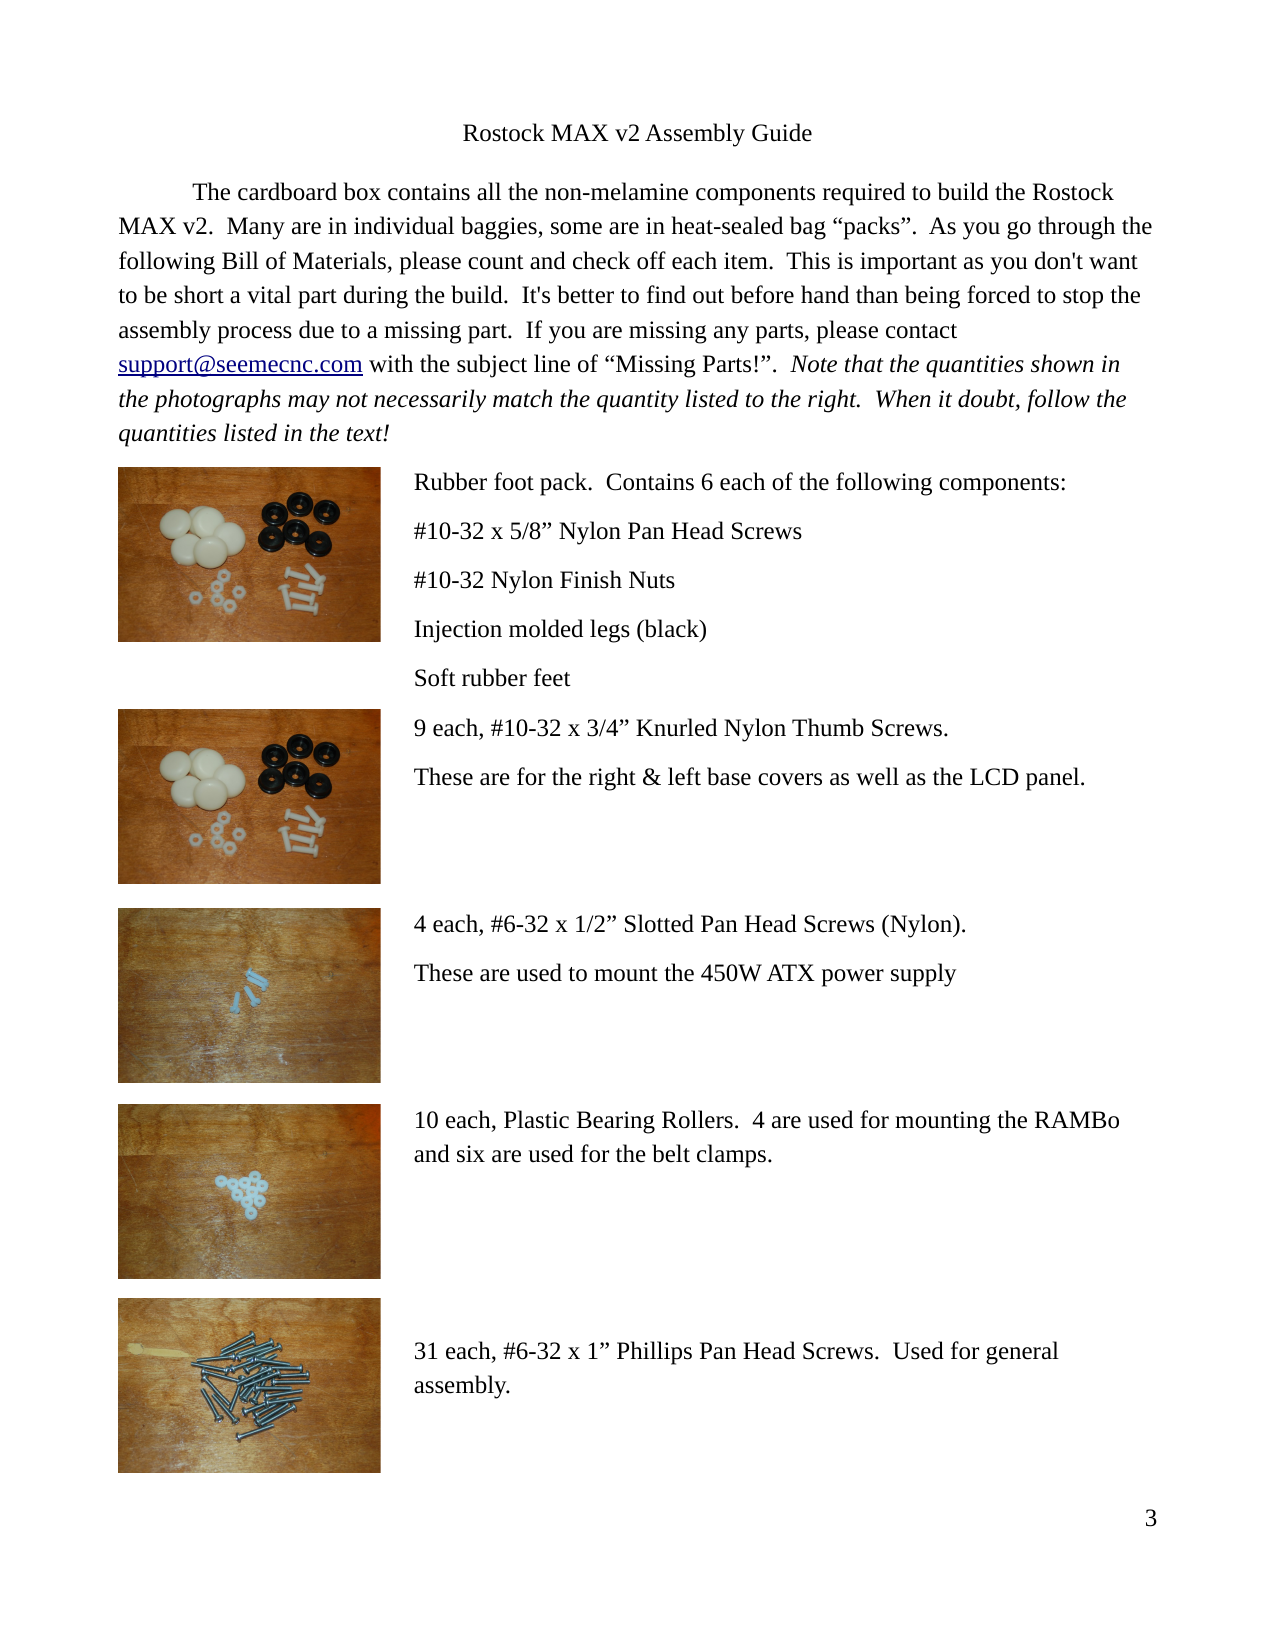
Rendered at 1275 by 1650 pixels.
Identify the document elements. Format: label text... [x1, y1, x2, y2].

text 31 each, #6-32 x 1” Phillips Pan Head Screws. Used for general assembly. [381, 1336, 1157, 1399]
text These are for the right & left base covers as well as the LCD panel. [381, 762, 1157, 790]
picture [118, 709, 381, 884]
text 10 each, Plastic Bearing Rollers. 4 are used for mounting the RAMBo and six are used for the belt clamps. [381, 1105, 1157, 1168]
picture [118, 1104, 381, 1279]
text #10-32 Nylon Finish Nuts [381, 565, 1157, 594]
text These are used to mount the 450W ATX power supply [381, 958, 1157, 987]
text Injection molded legs (black) [118, 614, 1157, 643]
picture [118, 1298, 381, 1473]
picture [118, 908, 381, 1083]
text 4 each, #6-32 x 1/2” Slotted Pan Head Screws (Nylon). [381, 909, 1157, 938]
picture [118, 467, 381, 642]
text 9 each, #10-32 x 3/4” Knurled Nylon Thumb Screws. [381, 713, 1157, 741]
text The cardboard box contains all the non-melamine components required to build the Rostock MAX v2. Many are in individual baggies, some are in heat-sealed bag “packs”. As you go through the following Bill of Materials, please count and check off each item. This is important as you don't want to be short a vital part during the build. It's better to find out before hand than being forced to stop the assembly process due to a missing part. If you are missing any parts, please contact support@seemecnc.com with the subject line of “Missing Parts!”. Note that the quantities shown in the photographs may not necessarily match the quantity listed to the right. When it doubt, follow the quantities listed in the text! [118, 177, 1157, 447]
text Soft rubber feet [118, 663, 1157, 692]
text Rubber foot pack. Contains 6 each of the following components: [381, 467, 1157, 496]
text #10-32 x 5/8” Nylon Pan Head Screws [381, 516, 1157, 545]
